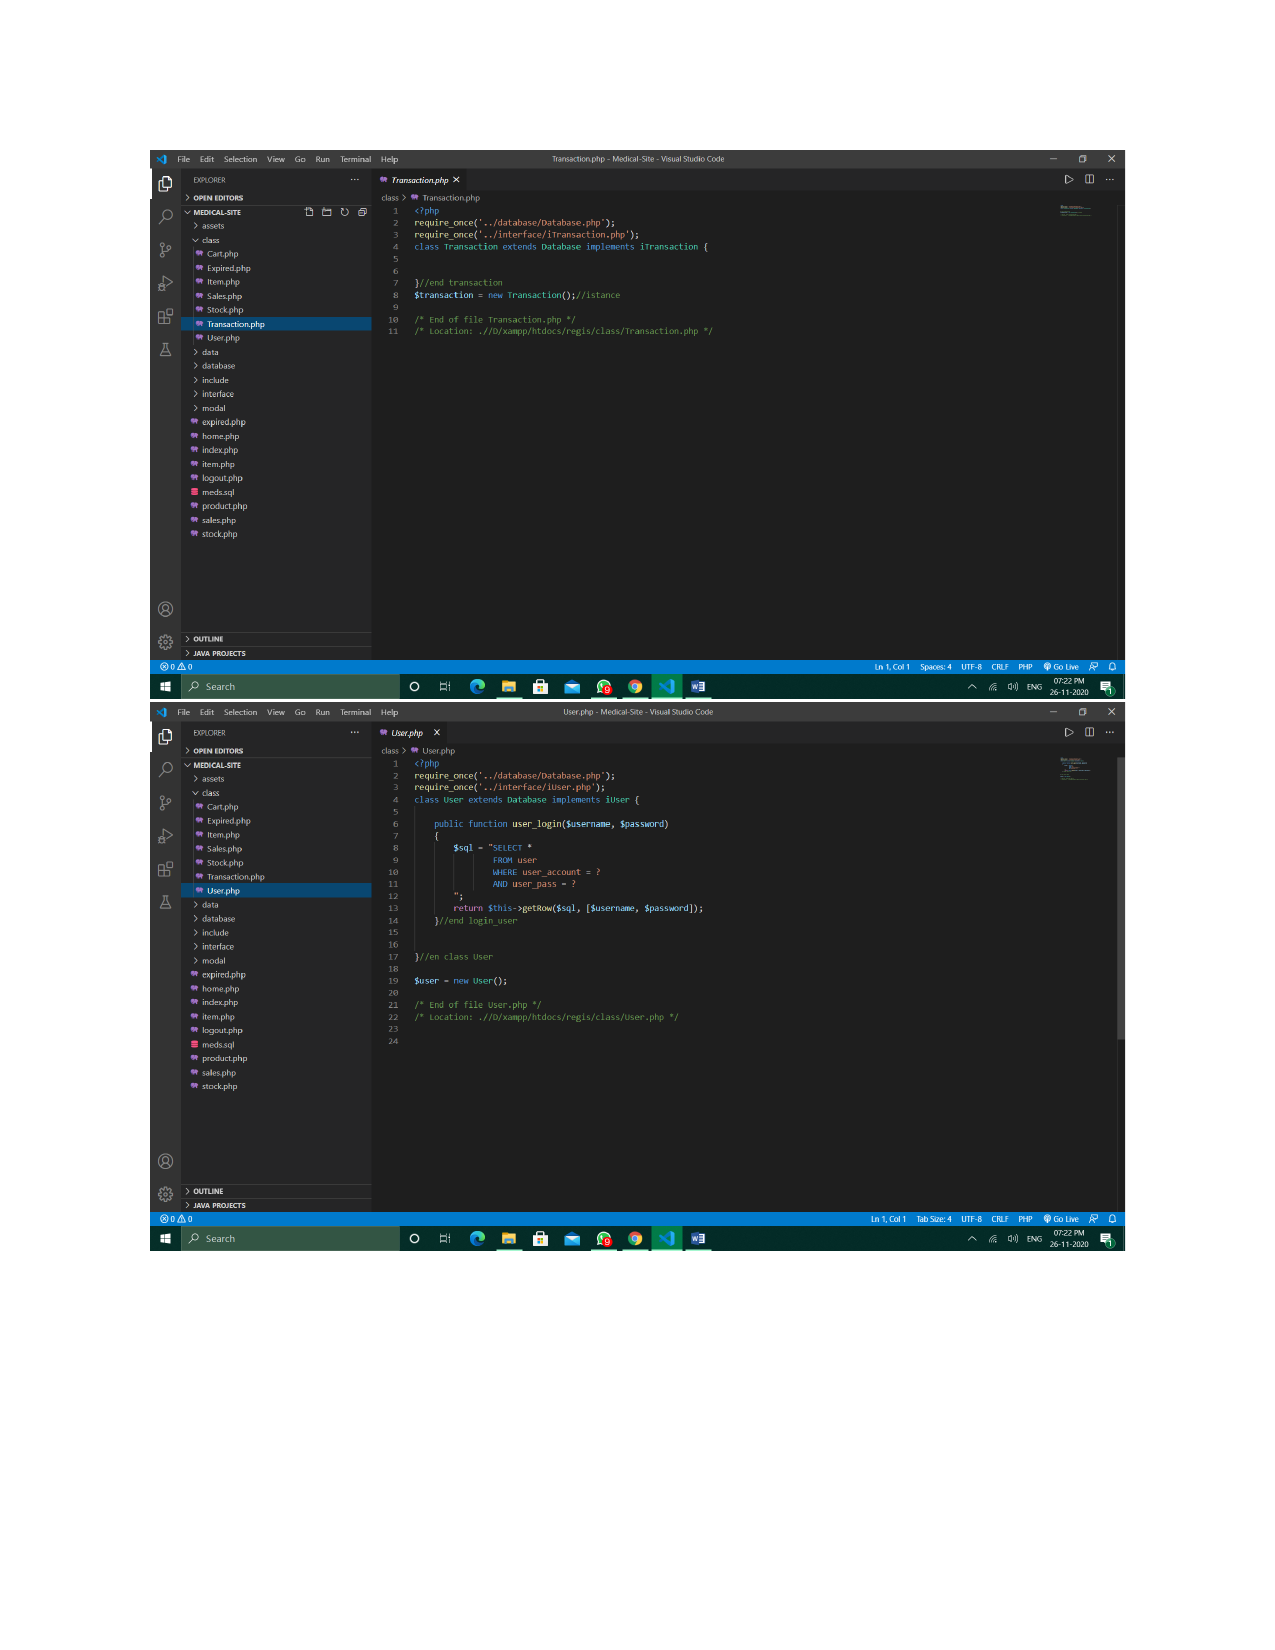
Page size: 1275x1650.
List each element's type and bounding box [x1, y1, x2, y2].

picture [150, 702, 1125, 1251]
picture [150, 150, 1125, 699]
